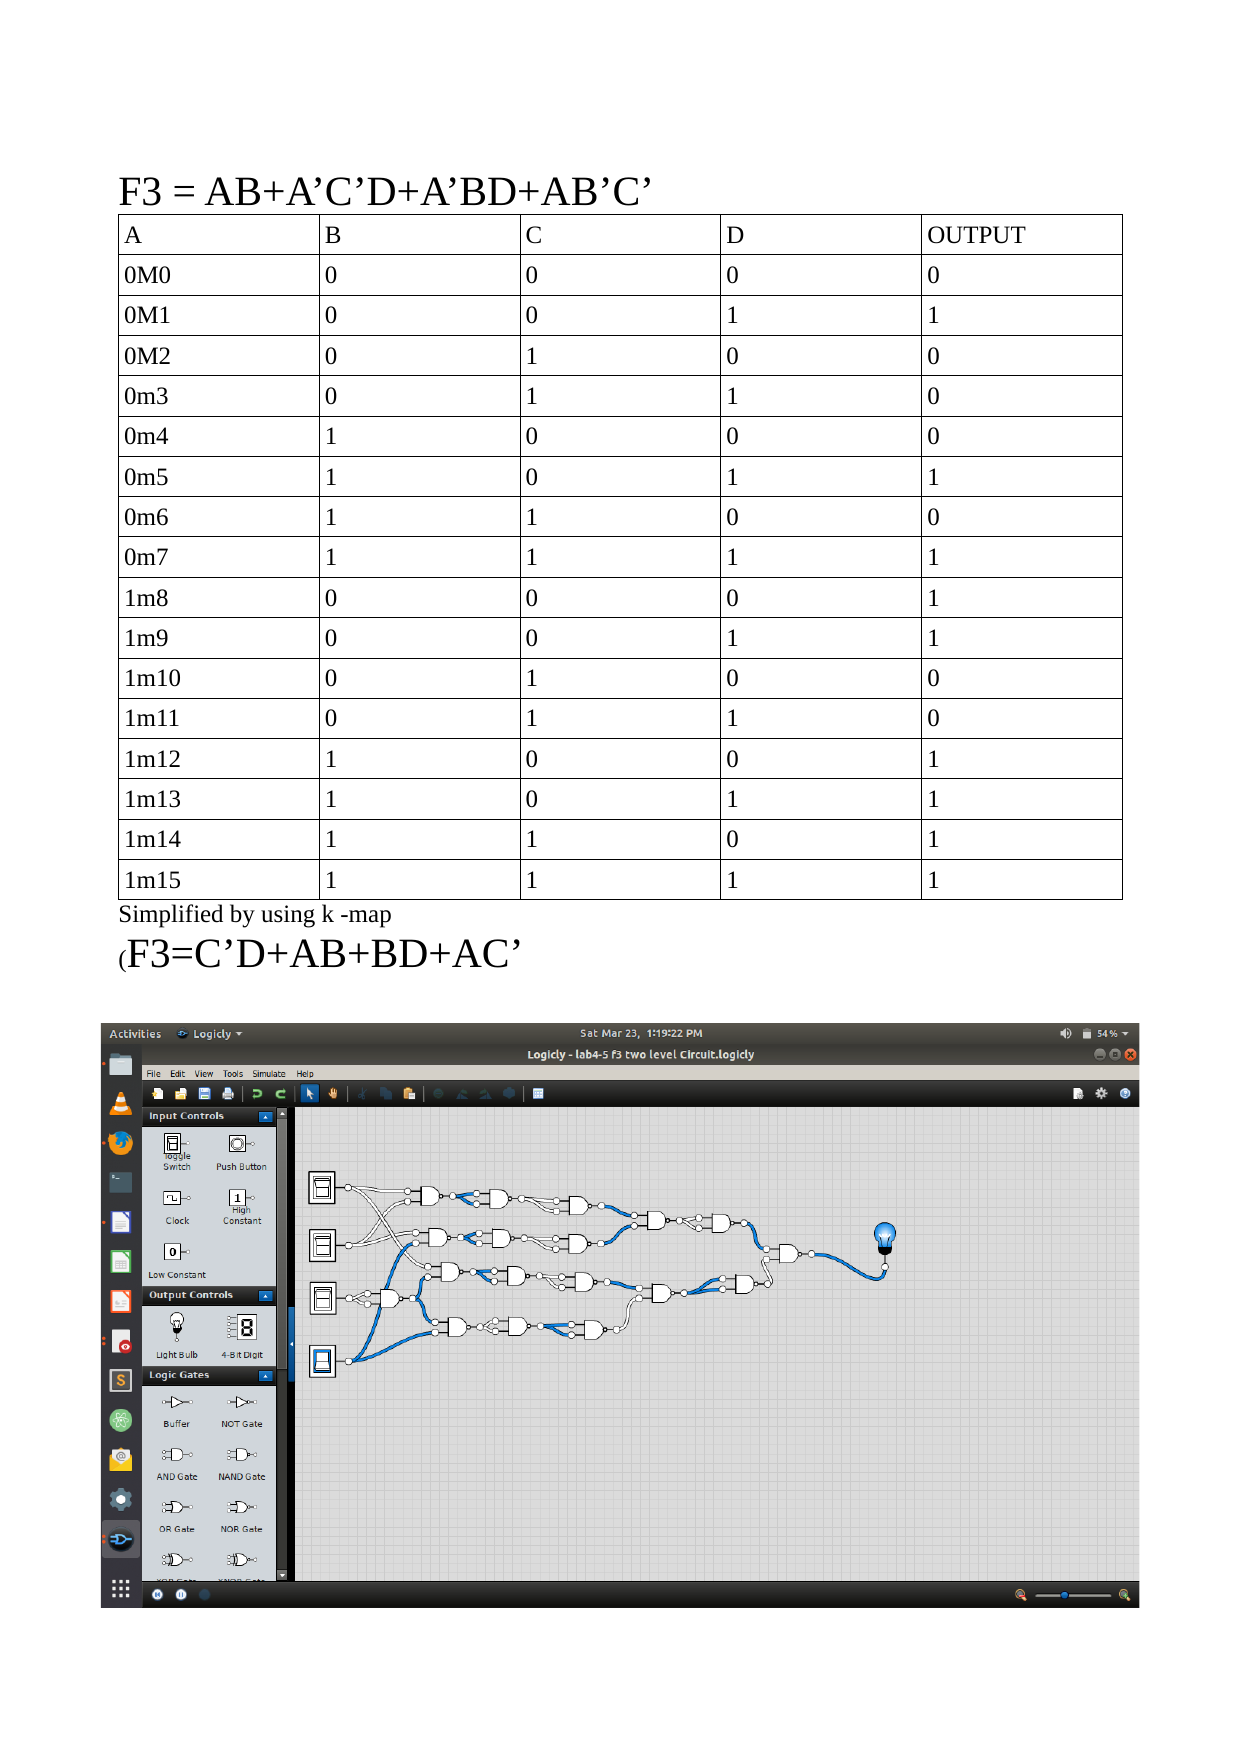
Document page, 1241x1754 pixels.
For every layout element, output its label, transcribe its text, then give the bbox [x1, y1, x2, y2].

table_cell 0 [721, 255, 921, 294]
table_cell 1 [721, 376, 921, 416]
table_cell 1m15 [119, 860, 319, 899]
table_cell 1 [320, 779, 520, 819]
table_cell 0 [922, 255, 1122, 294]
table_cell 0 [922, 699, 1122, 738]
table_header D [721, 215, 921, 254]
table_cell 0 [521, 618, 720, 657]
table_cell 0 [922, 376, 1122, 416]
table_cell 0 [922, 659, 1122, 698]
table_cell 1m12 [119, 739, 319, 778]
table_cell 0 [521, 255, 720, 294]
table_cell 0 [721, 739, 921, 778]
table_cell 1 [521, 336, 720, 375]
table_cell 1 [521, 497, 720, 536]
table_cell 1 [922, 779, 1122, 819]
table_header C [521, 215, 720, 254]
table_cell 0 [721, 578, 921, 617]
table_cell 1 [922, 296, 1122, 335]
table_cell 0 [320, 578, 520, 617]
table_cell 1m9 [119, 618, 319, 657]
table_cell 0M1 [119, 296, 319, 335]
table_cell 0m5 [119, 457, 319, 496]
table_cell 1 [320, 457, 520, 496]
table_cell 0 [922, 417, 1122, 456]
table_cell 0 [320, 336, 520, 375]
picture [100, 1023, 1140, 1608]
text Simplified by using k -map [118, 900, 1122, 928]
table_cell 1 [521, 376, 720, 416]
table_cell 0 [521, 296, 720, 335]
table_cell 1 [320, 537, 520, 577]
table_cell 1 [721, 779, 921, 819]
table_cell 1 [521, 537, 720, 577]
table_cell 0 [320, 255, 520, 294]
table_cell 0 [320, 699, 520, 738]
table_cell 0 [721, 659, 921, 698]
table_cell 0M0 [119, 255, 319, 294]
table_cell 0 [721, 497, 921, 536]
table_cell 0 [320, 296, 520, 335]
table_cell 0 [521, 578, 720, 617]
table_cell 0m6 [119, 497, 319, 536]
table_cell 1 [521, 820, 720, 859]
table_cell 0 [721, 417, 921, 456]
table_cell 1 [521, 659, 720, 698]
table_cell 1 [721, 618, 921, 657]
table_cell 1m8 [119, 578, 319, 617]
table_header A [119, 215, 319, 254]
table_cell 0 [922, 497, 1122, 536]
table_cell 1 [320, 820, 520, 859]
table_cell 0 [721, 820, 921, 859]
table_cell 1m13 [119, 779, 319, 819]
table_cell 0 [320, 376, 520, 416]
table_cell 0 [521, 739, 720, 778]
table_cell 1 [922, 537, 1122, 577]
table_cell 0 [521, 417, 720, 456]
table_cell 0 [320, 659, 520, 698]
table_header B [320, 215, 520, 254]
table_cell 1 [922, 618, 1122, 657]
table_cell 1 [721, 860, 921, 899]
table_header OUTPUT [922, 215, 1122, 254]
table_cell 0 [521, 779, 720, 819]
table_cell 0m7 [119, 537, 319, 577]
table_cell 1 [320, 739, 520, 778]
table_cell 1m11 [119, 699, 319, 738]
table_cell 1 [721, 699, 921, 738]
table_cell 0 [721, 336, 921, 375]
table_cell 1 [721, 537, 921, 577]
table_cell 1 [721, 296, 921, 335]
table_cell 1m10 [119, 659, 319, 698]
table_cell 1 [521, 699, 720, 738]
table_cell 1 [320, 417, 520, 456]
table_cell 1m14 [119, 820, 319, 859]
table_cell 0M2 [119, 336, 319, 375]
table_cell 1 [521, 860, 720, 899]
table_cell 1 [721, 457, 921, 496]
table_cell 1 [922, 860, 1122, 899]
table_cell 1 [922, 578, 1122, 617]
table_cell 0 [521, 457, 720, 496]
table_cell 0 [320, 618, 520, 657]
table_cell 1 [922, 739, 1122, 778]
table_cell 1 [320, 860, 520, 899]
table_cell 0m4 [119, 417, 319, 456]
table_cell 1 [922, 820, 1122, 859]
table_cell 1 [922, 457, 1122, 496]
table_cell 0m3 [119, 376, 319, 416]
text (F3=C’D+AB+BD+AC’ [118, 928, 1122, 976]
text F3 = AB+A’C’D+A’BD+AB’C’ [118, 166, 1122, 214]
table_cell 0 [922, 336, 1122, 375]
table_cell 1 [320, 497, 520, 536]
